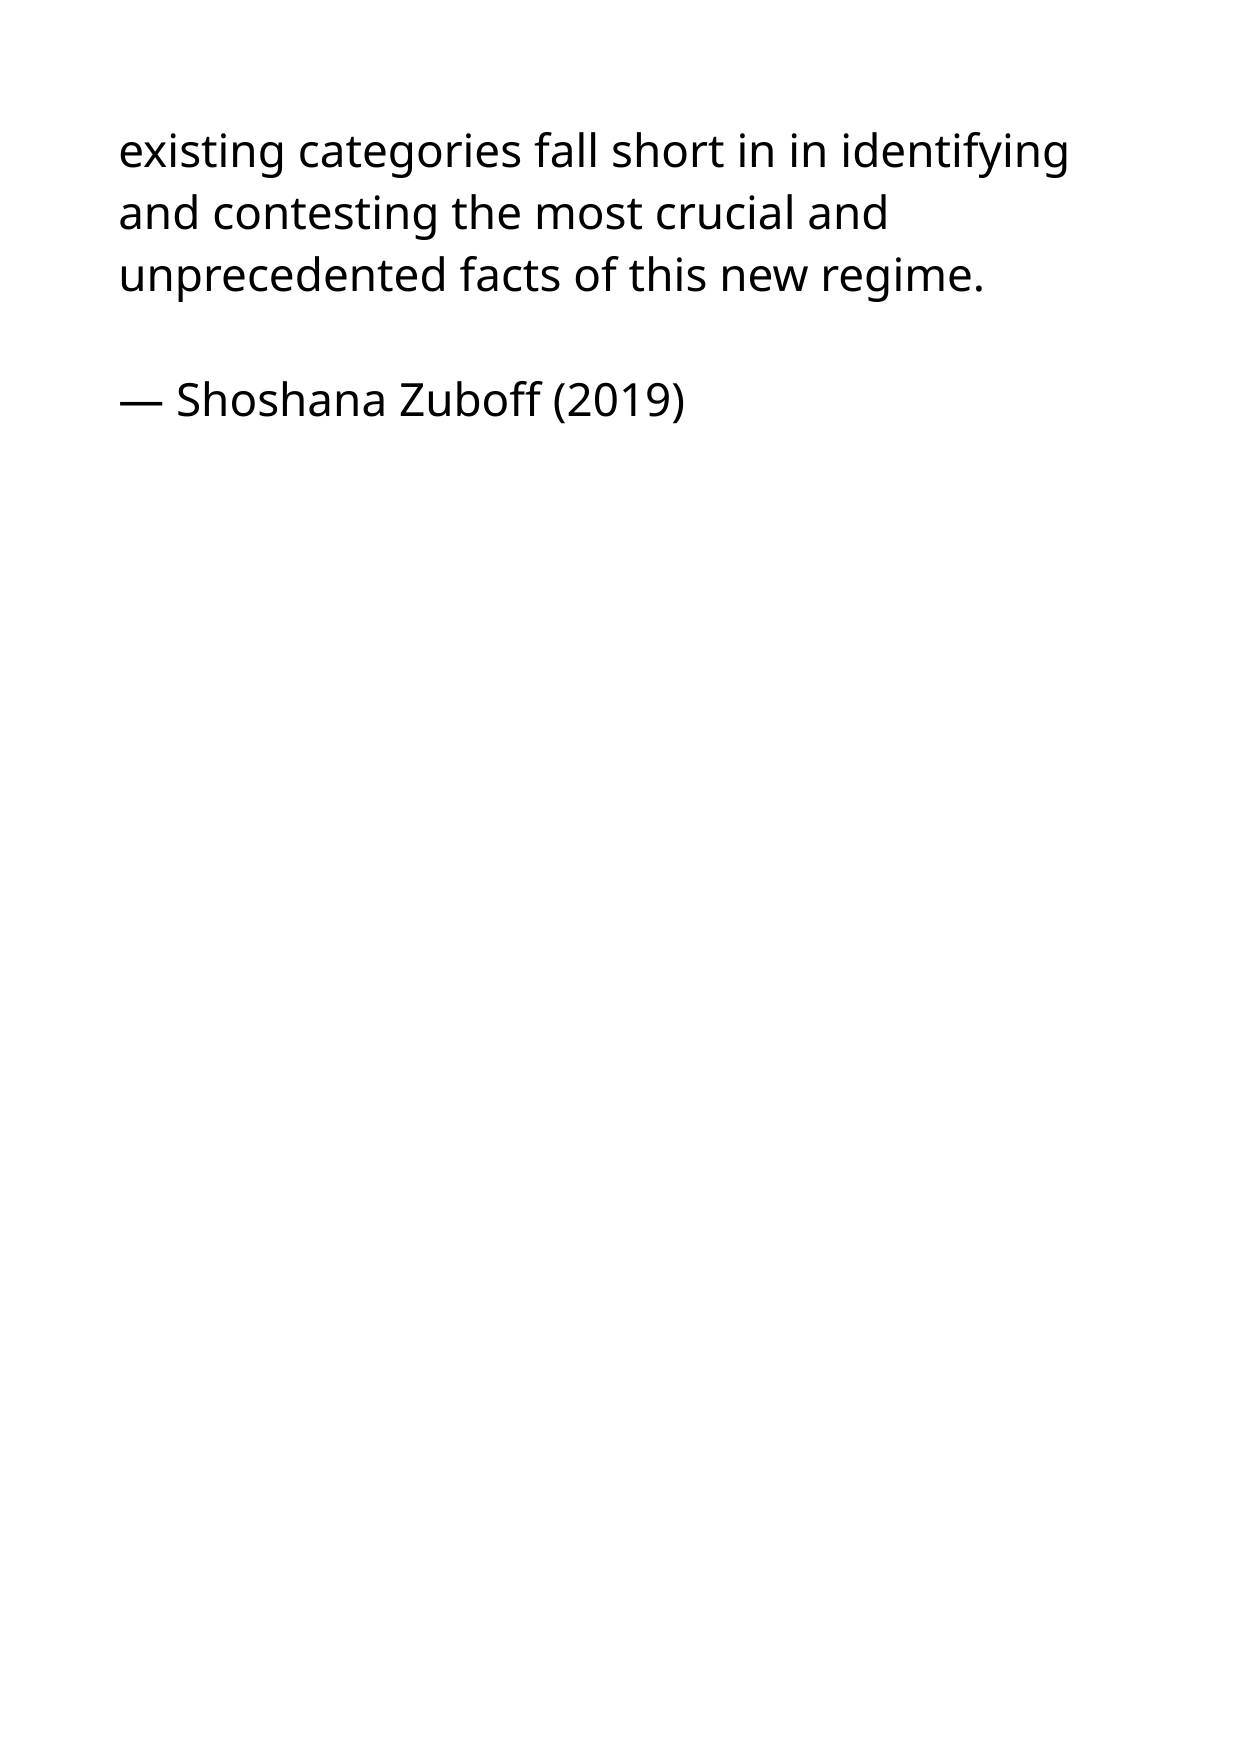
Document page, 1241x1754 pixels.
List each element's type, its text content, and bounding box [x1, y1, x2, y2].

text existing categories fall short in in identifying and contesting the most crucial and unprecedented facts of this new regime. [118, 118, 1122, 305]
text — Shoshana Zuboff (2019) [118, 368, 1122, 430]
